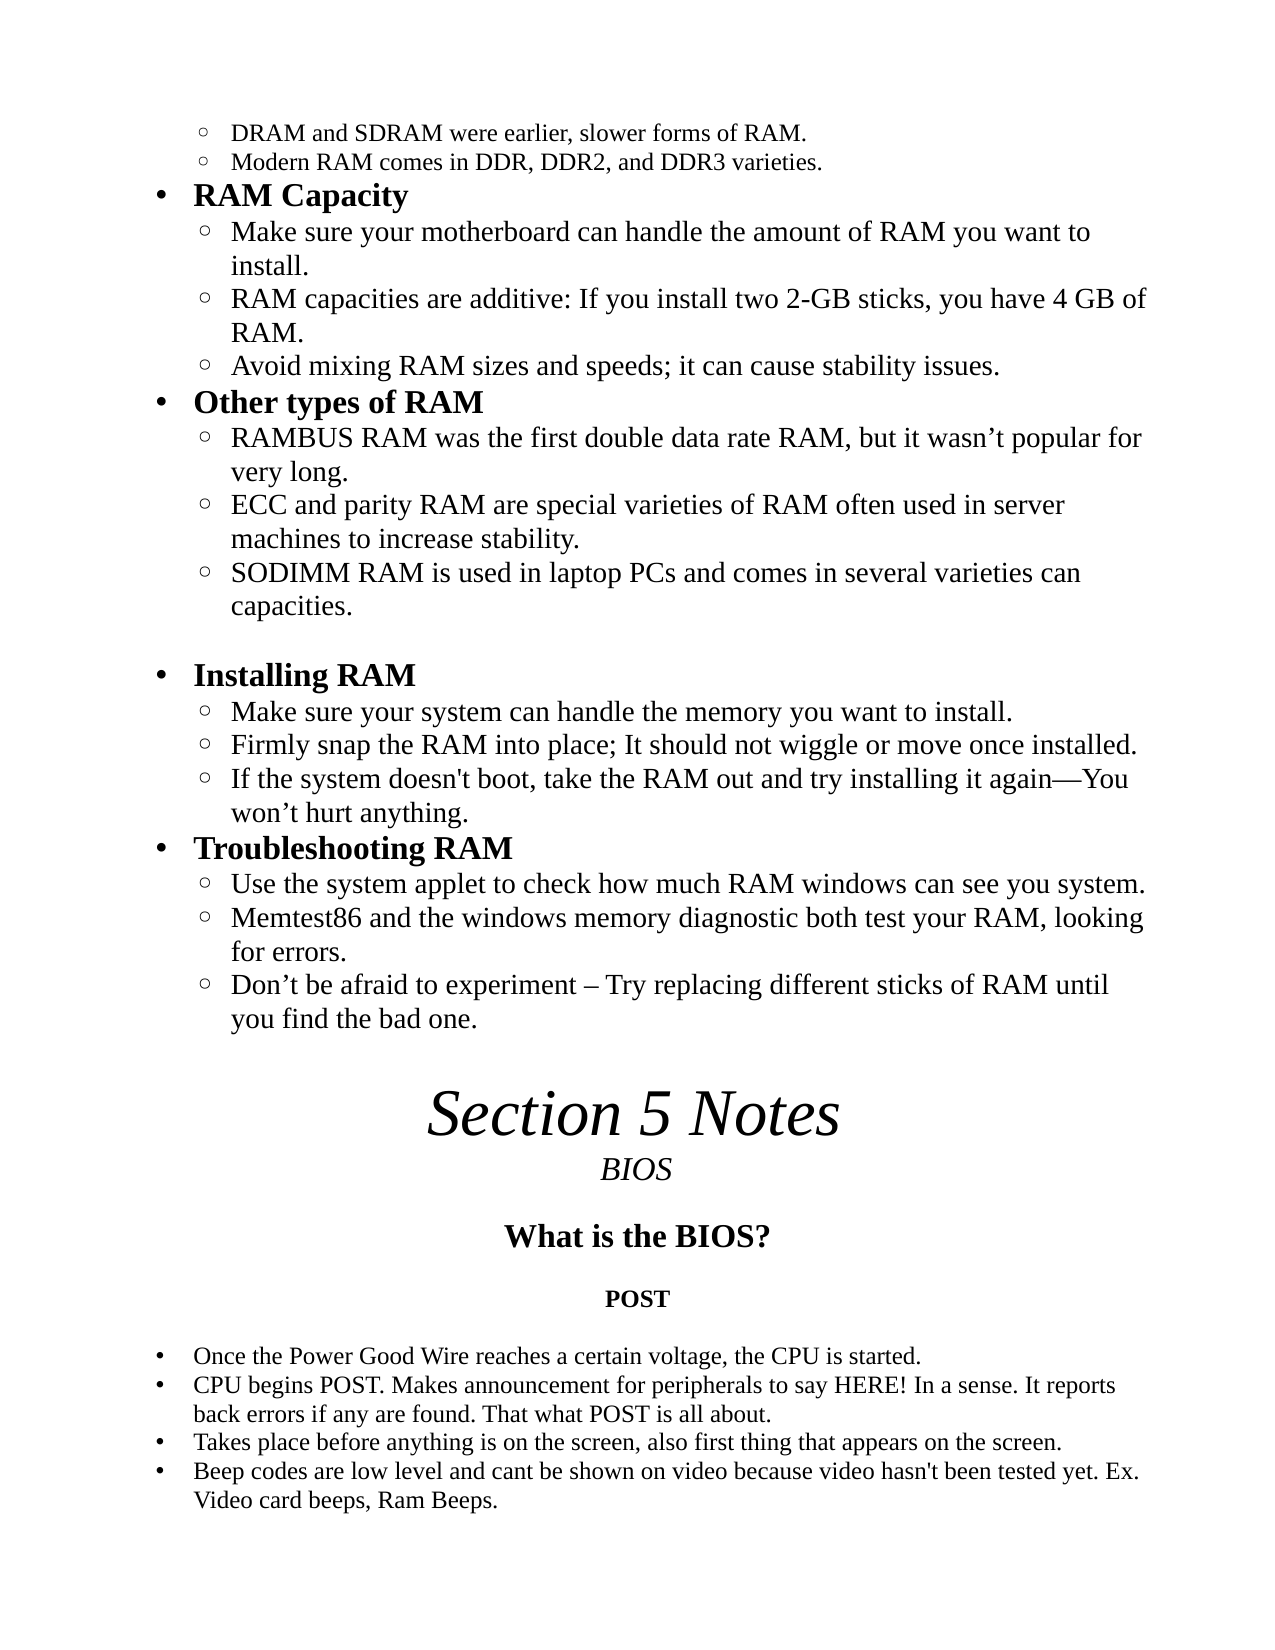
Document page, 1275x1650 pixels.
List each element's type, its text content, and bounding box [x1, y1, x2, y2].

list Once the Power Good Wire reaches a certain voltage, the CPU is started. [156, 1341, 1157, 1370]
list Memtest86 and the windows memory diagnostic both test your RAM, looking for errors. [193, 900, 1157, 967]
list If the system doesn't boot, take the RAM out and try installing it again—You won’t hurt anything. [193, 761, 1157, 828]
list Make sure your system can handle the memory you want to install. [193, 694, 1157, 727]
list Firmly snap the RAM into place; It should not wiggle or move once installed. [193, 727, 1157, 761]
list SODIMM RAM is used in laptop PCs and comes in several varieties can capacities. [193, 555, 1157, 622]
list Use the system applet to check how much RAM windows can see you system. [193, 867, 1157, 900]
list Don’t be afraid to experiment – Try replacing different sticks of RAM until you find the bad one. [193, 967, 1157, 1034]
text BIOS [118, 1149, 1157, 1188]
list RAM Capacity [156, 176, 1157, 214]
text Section 5 Notes [118, 1073, 1157, 1149]
list Installing RAM [156, 655, 1157, 694]
list Troubleshooting RAM [156, 828, 1157, 867]
list Make sure your motherboard can handle the amount of RAM you want to install. [193, 214, 1157, 281]
list Other types of RAM [156, 382, 1157, 420]
text What is the BIOS? [118, 1217, 1157, 1255]
list ECC and parity RAM are special varieties of RAM often used in server machines to increase stability. [193, 487, 1157, 555]
list Takes place before anything is on the screen, also first thing that appears on the screen. [156, 1427, 1157, 1456]
list DRAM and SDRAM were earlier, slower forms of RAM. [193, 118, 1157, 147]
text POST [118, 1284, 1157, 1312]
list Beep codes are low level and cant be shown on video because video hasn't been tested yet. Ex. Video card beeps, Ram Beeps. [156, 1456, 1157, 1514]
list Modern RAM comes in DDR, DDR2, and DDR3 varieties. [193, 147, 1157, 176]
list RAM capacities are additive: If you install two 2-GB sticks, you have 4 GB of RAM. [193, 281, 1157, 348]
list RAMBUS RAM was the first double data rate RAM, but it wasn’t popular for very long. [193, 420, 1157, 487]
list CPU begins POST. Makes announcement for peripherals to say HERE! In a sense. It reports back errors if any are found. That what POST is all about. [156, 1370, 1157, 1427]
list Avoid mixing RAM sizes and speeds; it can cause stability issues. [193, 348, 1157, 382]
